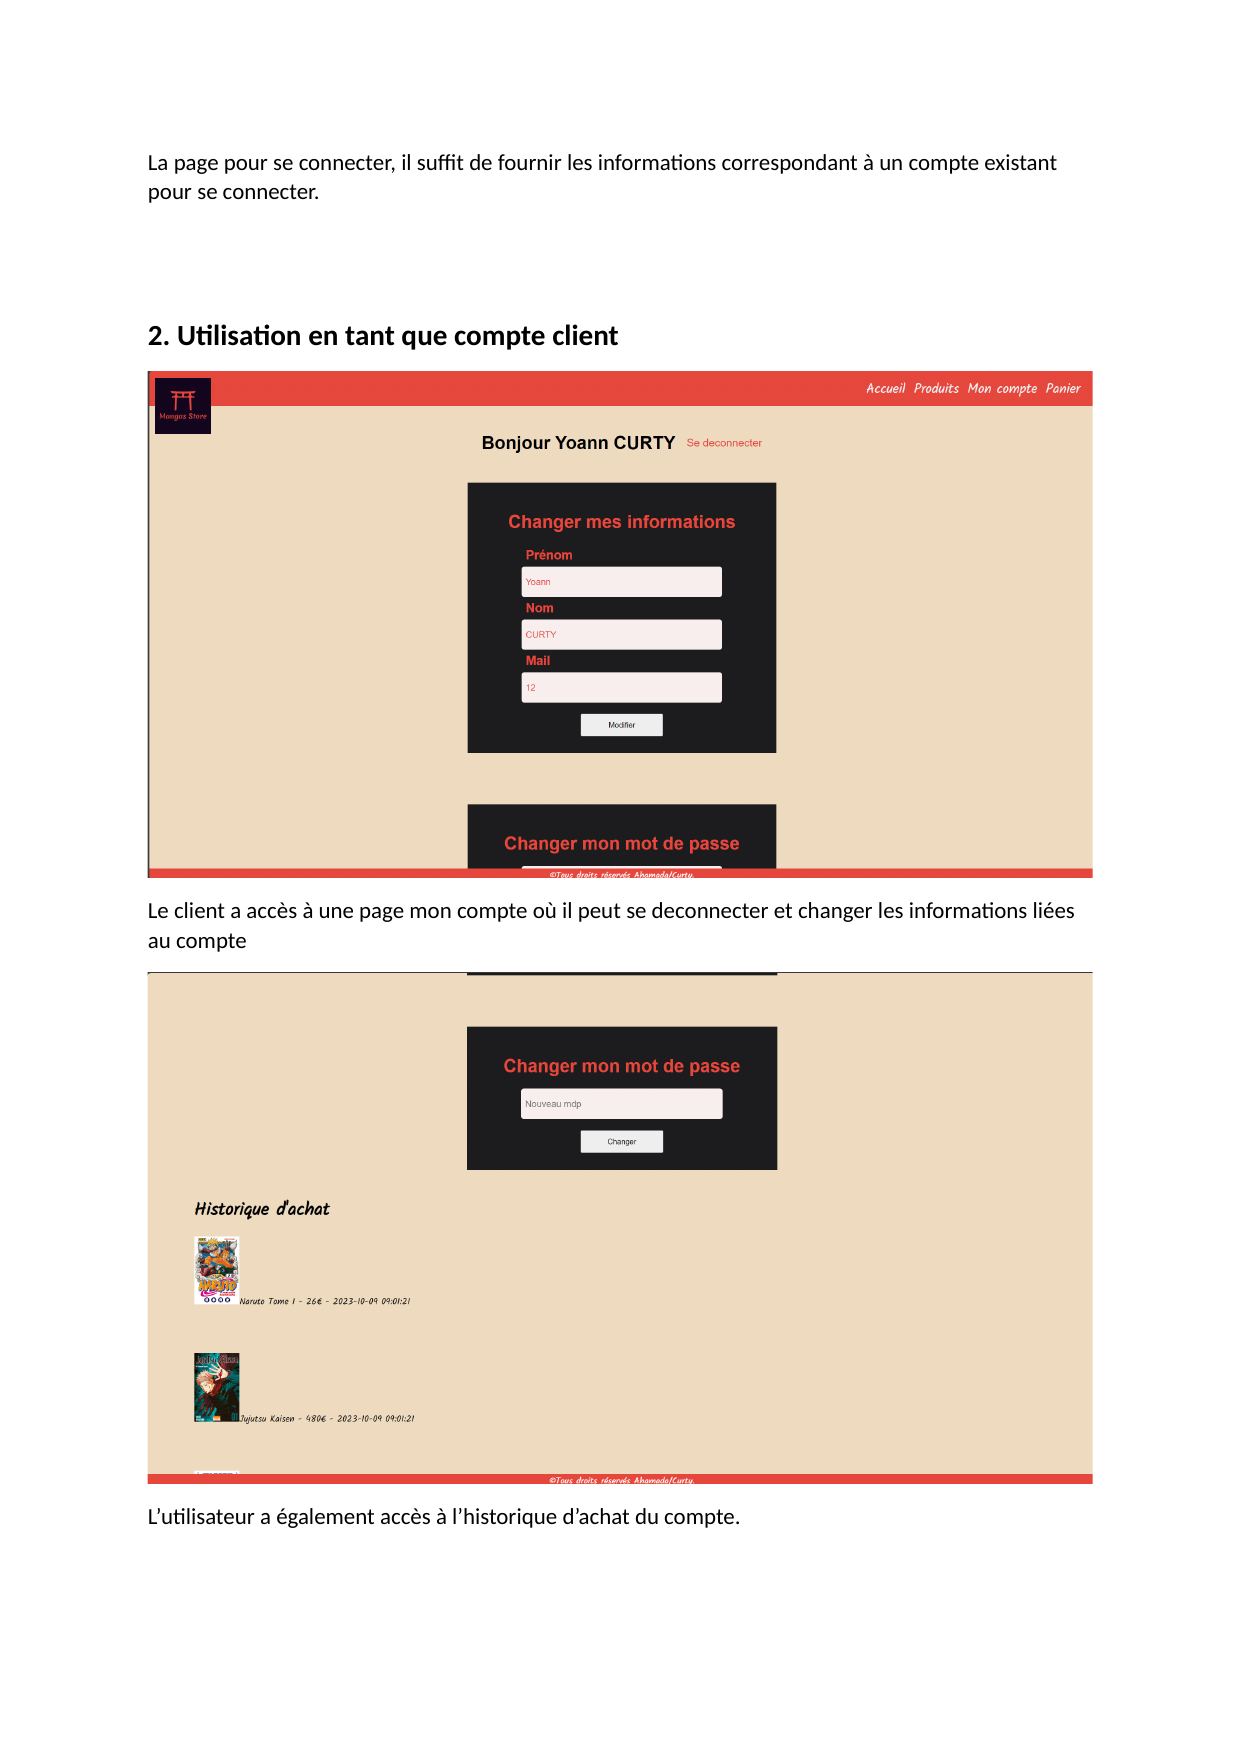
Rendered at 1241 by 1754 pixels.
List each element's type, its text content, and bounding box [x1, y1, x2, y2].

text La page pour se connecter, il suffit de fournir les informations correspondant à un compte existant pour se connecter. [148, 148, 1093, 206]
text 2. Utilisation en tant que compte client [148, 317, 1093, 353]
text Le client a accès à une page mon compte où il peut se deconnecter et changer les informations liées au compte [148, 896, 1093, 954]
text L’utilisateur a également accès à l’historique d’achat du compte. [148, 1502, 1093, 1530]
